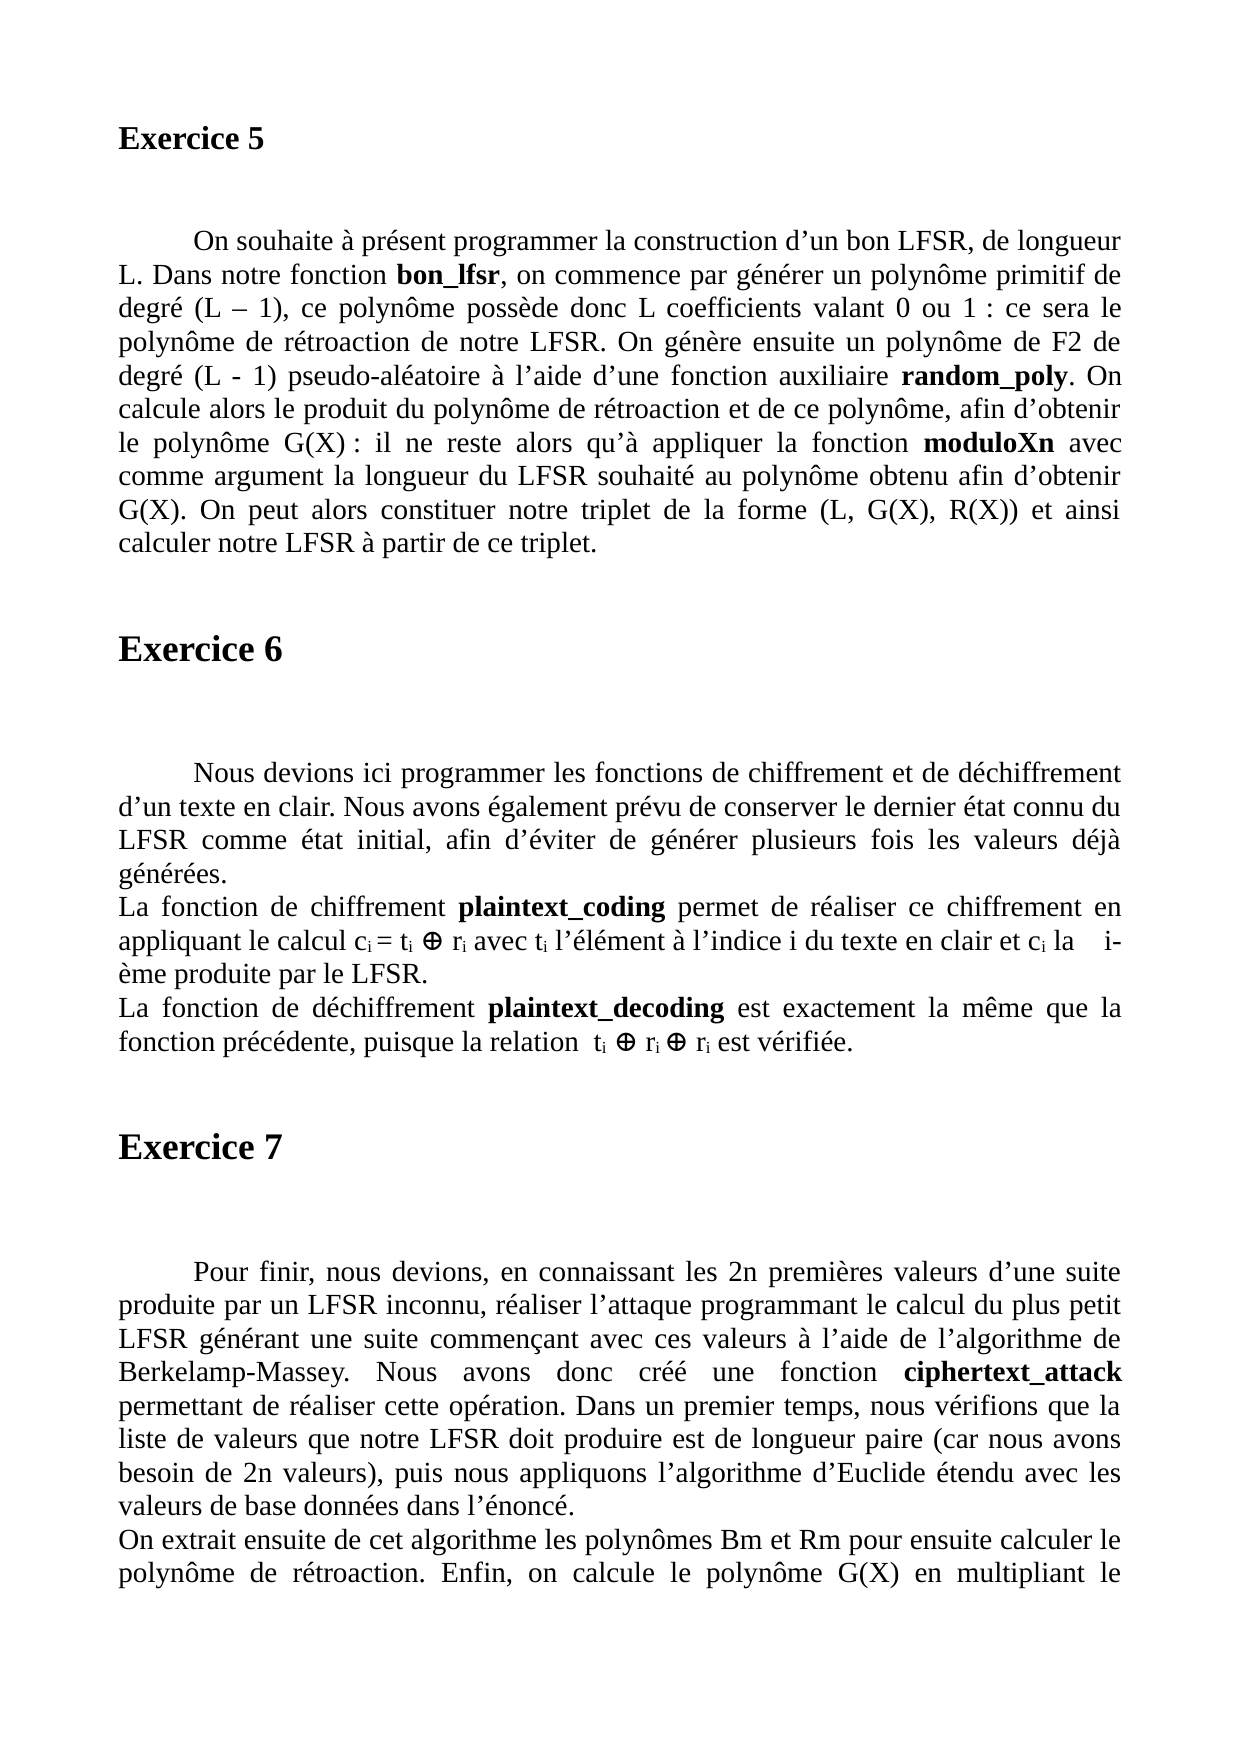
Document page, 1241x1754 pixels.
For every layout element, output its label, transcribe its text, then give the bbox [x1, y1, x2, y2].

text Exercice 7 [118, 1124, 1122, 1167]
text Nous devions ici programmer les fonctions de chiffrement et de déchiffrement d’un texte en clair. Nous avons également prévu de conserver le dernier état connu du LFSR comme état initial, afin d’éviter de générer plusieurs fois les valeurs déjà générées. [118, 755, 1122, 889]
text Exercice 6 [118, 626, 1122, 669]
text La fonction de déchiffrement plaintext_decoding est exactement la même que la fonction précédente, puisque la relation ti ⊕ ri ⊕ ri est vérifiée. [118, 990, 1122, 1057]
text Exercice 5 [118, 118, 1122, 156]
text Pour finir, nous devions, en connaissant les 2n premières valeurs d’une suite produite par un LFSR inconnu, réaliser l’attaque programmant le calcul du plus petit LFSR générant une suite commençant avec ces valeurs à l’aide de l’algorithme de Berkelamp-Massey. Nous avons donc créé une fonction ciphertext_attack permettant de réaliser cette opération. Dans un premier temps, nous vérifions que la liste de valeurs que notre LFSR doit produire est de longueur paire (car nous avons besoin de 2n valeurs), puis nous appliquons l’algorithme d’Euclide étendu avec les valeurs de base données dans l’énoncé. [118, 1254, 1122, 1522]
text On souhaite à présent programmer la construction d’un bon LFSR, de longueur L. Dans notre fonction bon_lfsr, on commence par générer un polynôme primitif de degré (L – 1), ce polynôme possède donc L coefficients valant 0 ou 1 : ce sera le polynôme de rétroaction de notre LFSR. On génère ensuite un polynôme de F2 de degré (L - 1) pseudo-aléatoire à l’aide d’une fonction auxiliaire random_poly. On calcule alors le produit du polynôme de rétroaction et de ce polynôme, afin d’obtenir le polynôme G(X) : il ne reste alors qu’à appliquer la fonction moduloXn avec comme argument la longueur du LFSR souhaité au polynôme obtenu afin d’obtenir G(X). On peut alors constituer notre triplet de la forme (L, G(X), R(X)) et ainsi calculer notre LFSR à partir de ce triplet. [118, 223, 1122, 559]
text La fonction de chiffrement plaintext_coding permet de réaliser ce chiffrement en appliquant le calcul ci = ti ⊕ ri avec ti l’élément à l’indice i du texte en clair et ci la i-ème produite par le LFSR. [118, 889, 1122, 990]
text On extrait ensuite de cet algorithme les polynômes Bm et Rm pour ensuite calculer le polynôme de rétroaction. Enfin, on calcule le polynôme G(X) en multipliant le [118, 1522, 1122, 1589]
